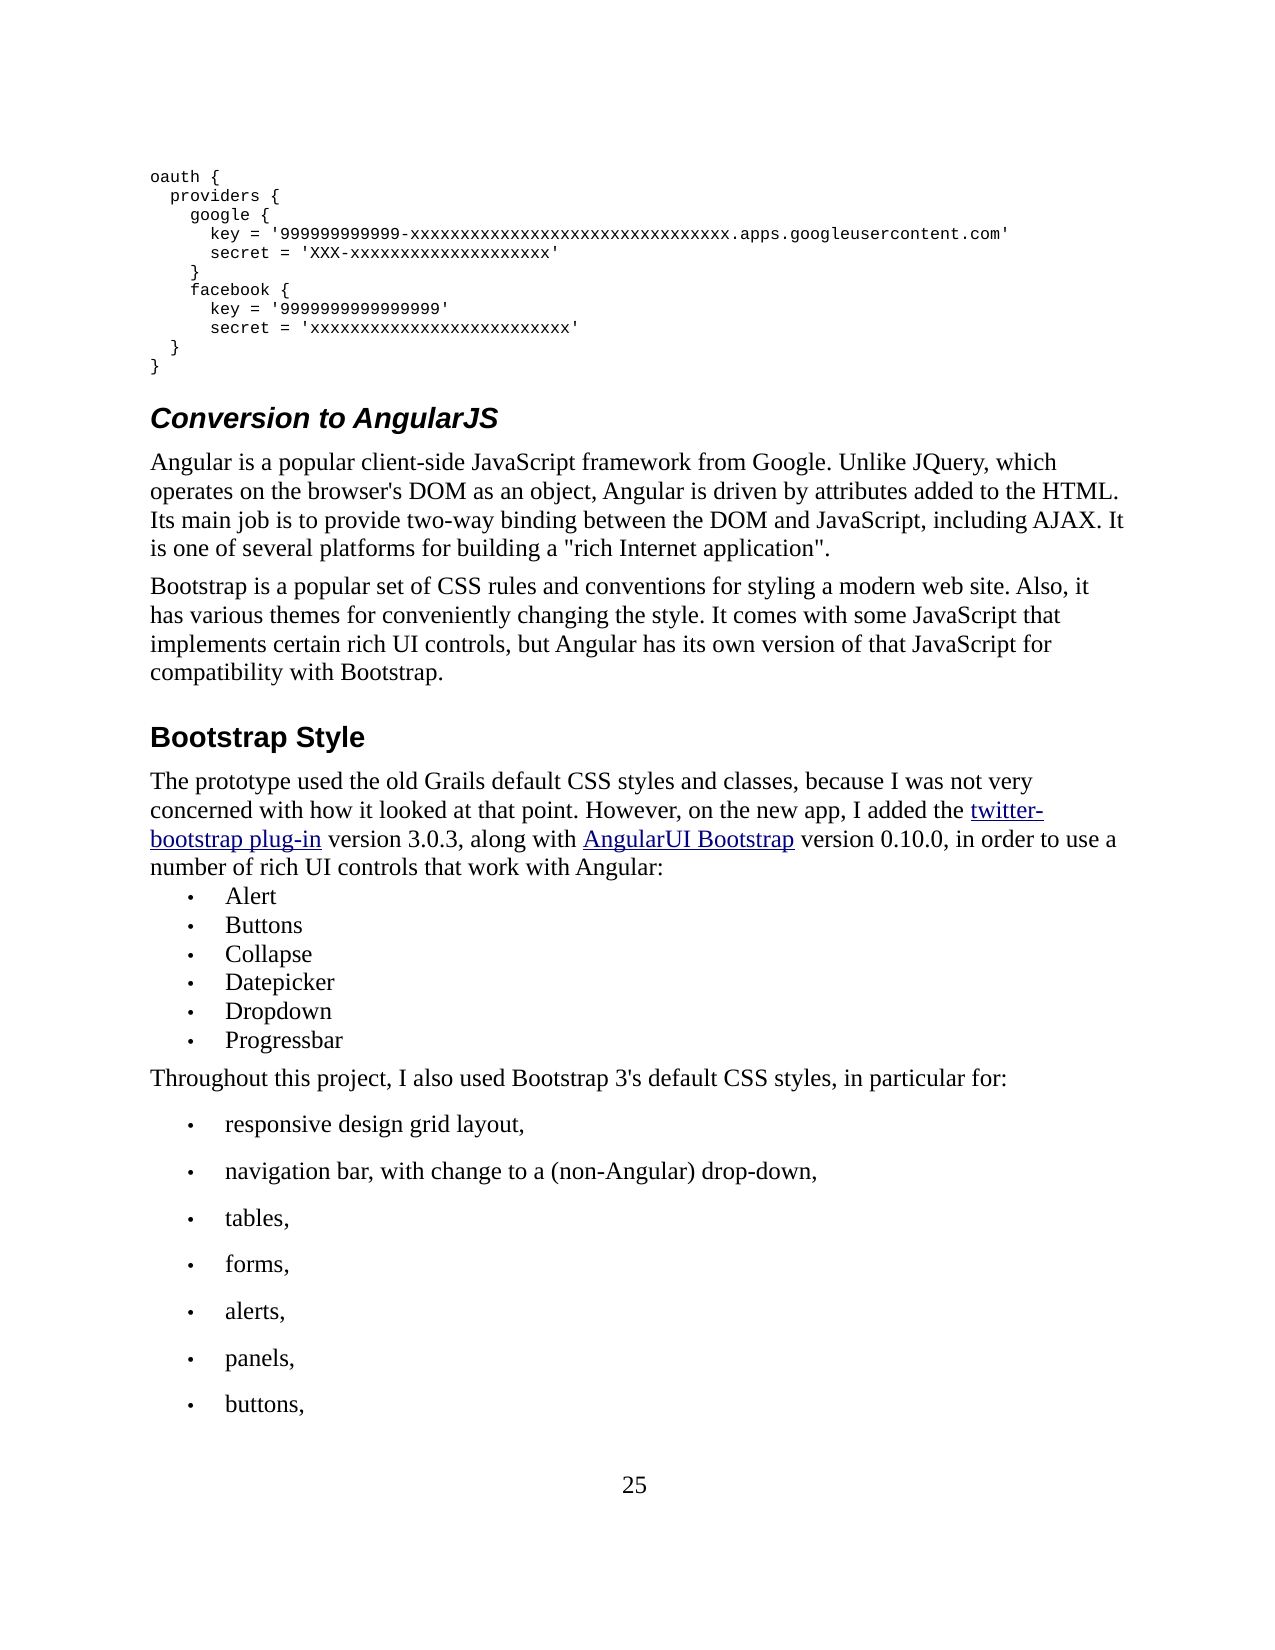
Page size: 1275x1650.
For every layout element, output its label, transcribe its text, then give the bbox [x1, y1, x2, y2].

list Datepicker [187, 967, 1125, 996]
text Bootstrap is a popular set of CSS rules and conventions for styling a modern web site. Also, it has various themes for conveniently changing the style. It comes with some JavaScript that implements certain rich UI controls, but Angular has its own version of that JavaScript for compatibility with Bootstrap. [150, 571, 1125, 686]
text oauth { [150, 169, 1125, 188]
list tables, [187, 1203, 1125, 1231]
text Throughout this project, I also used Bootstrap 3's default CSS styles, in particular for: [150, 1063, 1125, 1091]
text } [150, 357, 1125, 376]
text The prototype used the old Grails default CSS styles and classes, because I was not very concerned with how it looked at that point. However, on the new app, I added the twitter-bootstrap plug-in version 3.0.3, along with AngularUI Bootstrap version 0.10.0, in order to use a number of rich UI controls that work with Angular: [150, 766, 1125, 881]
text key = '999999999999-xxxxxxxxxxxxxxxxxxxxxxxxxxxxxxxx.apps.googleusercontent.com' [150, 225, 1125, 244]
list alerts, [187, 1296, 1125, 1325]
text secret = 'XXX-xxxxxxxxxxxxxxxxxxxx' [150, 244, 1125, 263]
text Angular is a popular client-side JavaScript framework from Google. Unlike JQuery, which operates on the browser's DOM as an object, Angular is driven by attributes added to the HTML. Its main job is to provide two-way binding between the DOM and JavaScript, including AJAX. It is one of several platforms for building a "rich Internet application". [150, 447, 1125, 562]
list navigation bar, with change to a (non-Angular) drop-down, [187, 1156, 1125, 1185]
text } [150, 338, 1125, 357]
text providers { [150, 188, 1125, 207]
list Buttons [187, 910, 1125, 939]
text key = '9999999999999999' [150, 301, 1125, 320]
list Progressbar [187, 1025, 1125, 1054]
subtitle Conversion to AngularJS [150, 401, 1125, 435]
text facebook { [150, 282, 1125, 301]
list forms, [187, 1249, 1125, 1278]
list Dropdown [187, 996, 1125, 1025]
text secret = 'xxxxxxxxxxxxxxxxxxxxxxxxxx' [150, 320, 1125, 338]
list panels, [187, 1343, 1125, 1371]
list Alert [187, 881, 1125, 910]
text google { [150, 207, 1125, 225]
text } [150, 263, 1125, 282]
list responsive design grid layout, [187, 1109, 1125, 1138]
subtitle Bootstrap Style [150, 720, 1125, 754]
list Collapse [187, 939, 1125, 967]
list buttons, [187, 1389, 1125, 1418]
